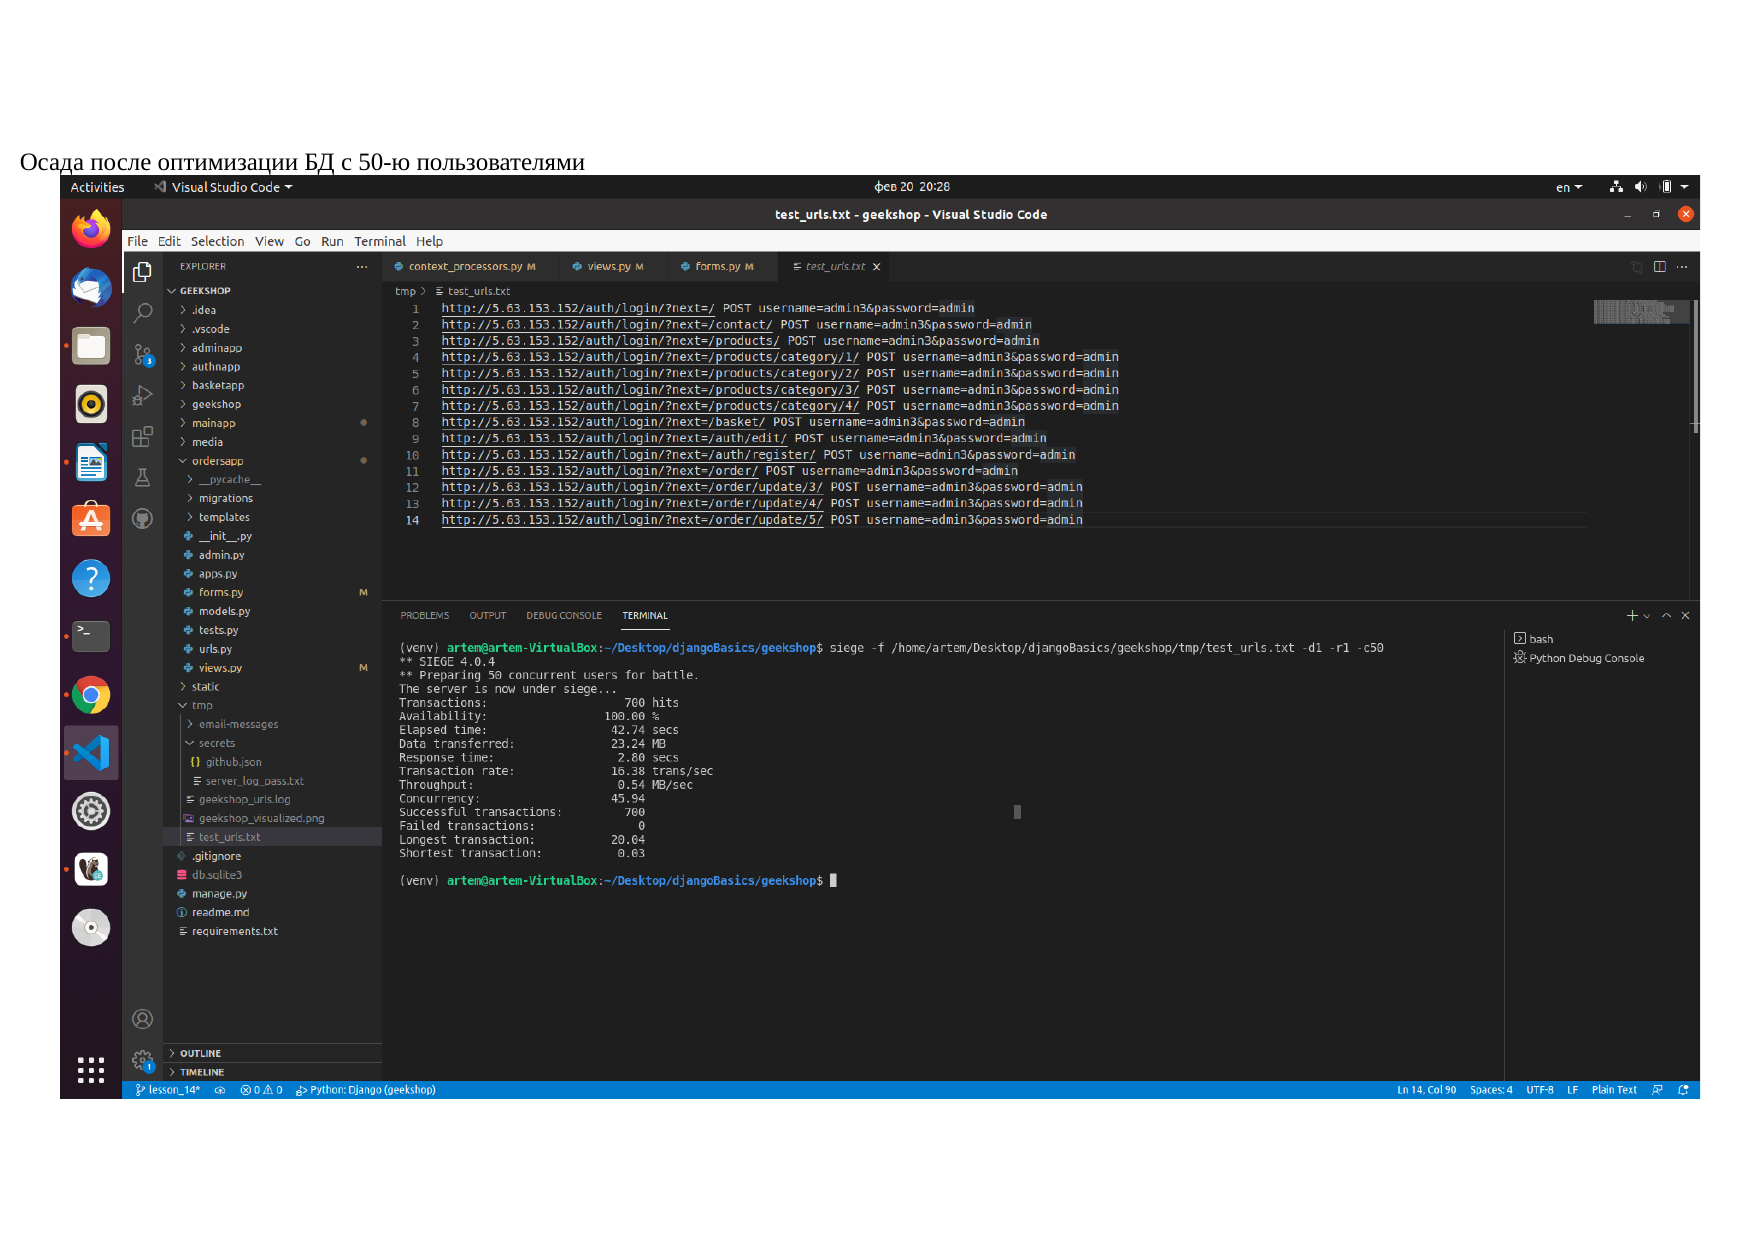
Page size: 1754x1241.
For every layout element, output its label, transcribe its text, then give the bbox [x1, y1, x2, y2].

picture [60, 175, 1701, 1099]
text Осада после оптимизации БД с 50-ю пользователями [19, 147, 1741, 176]
